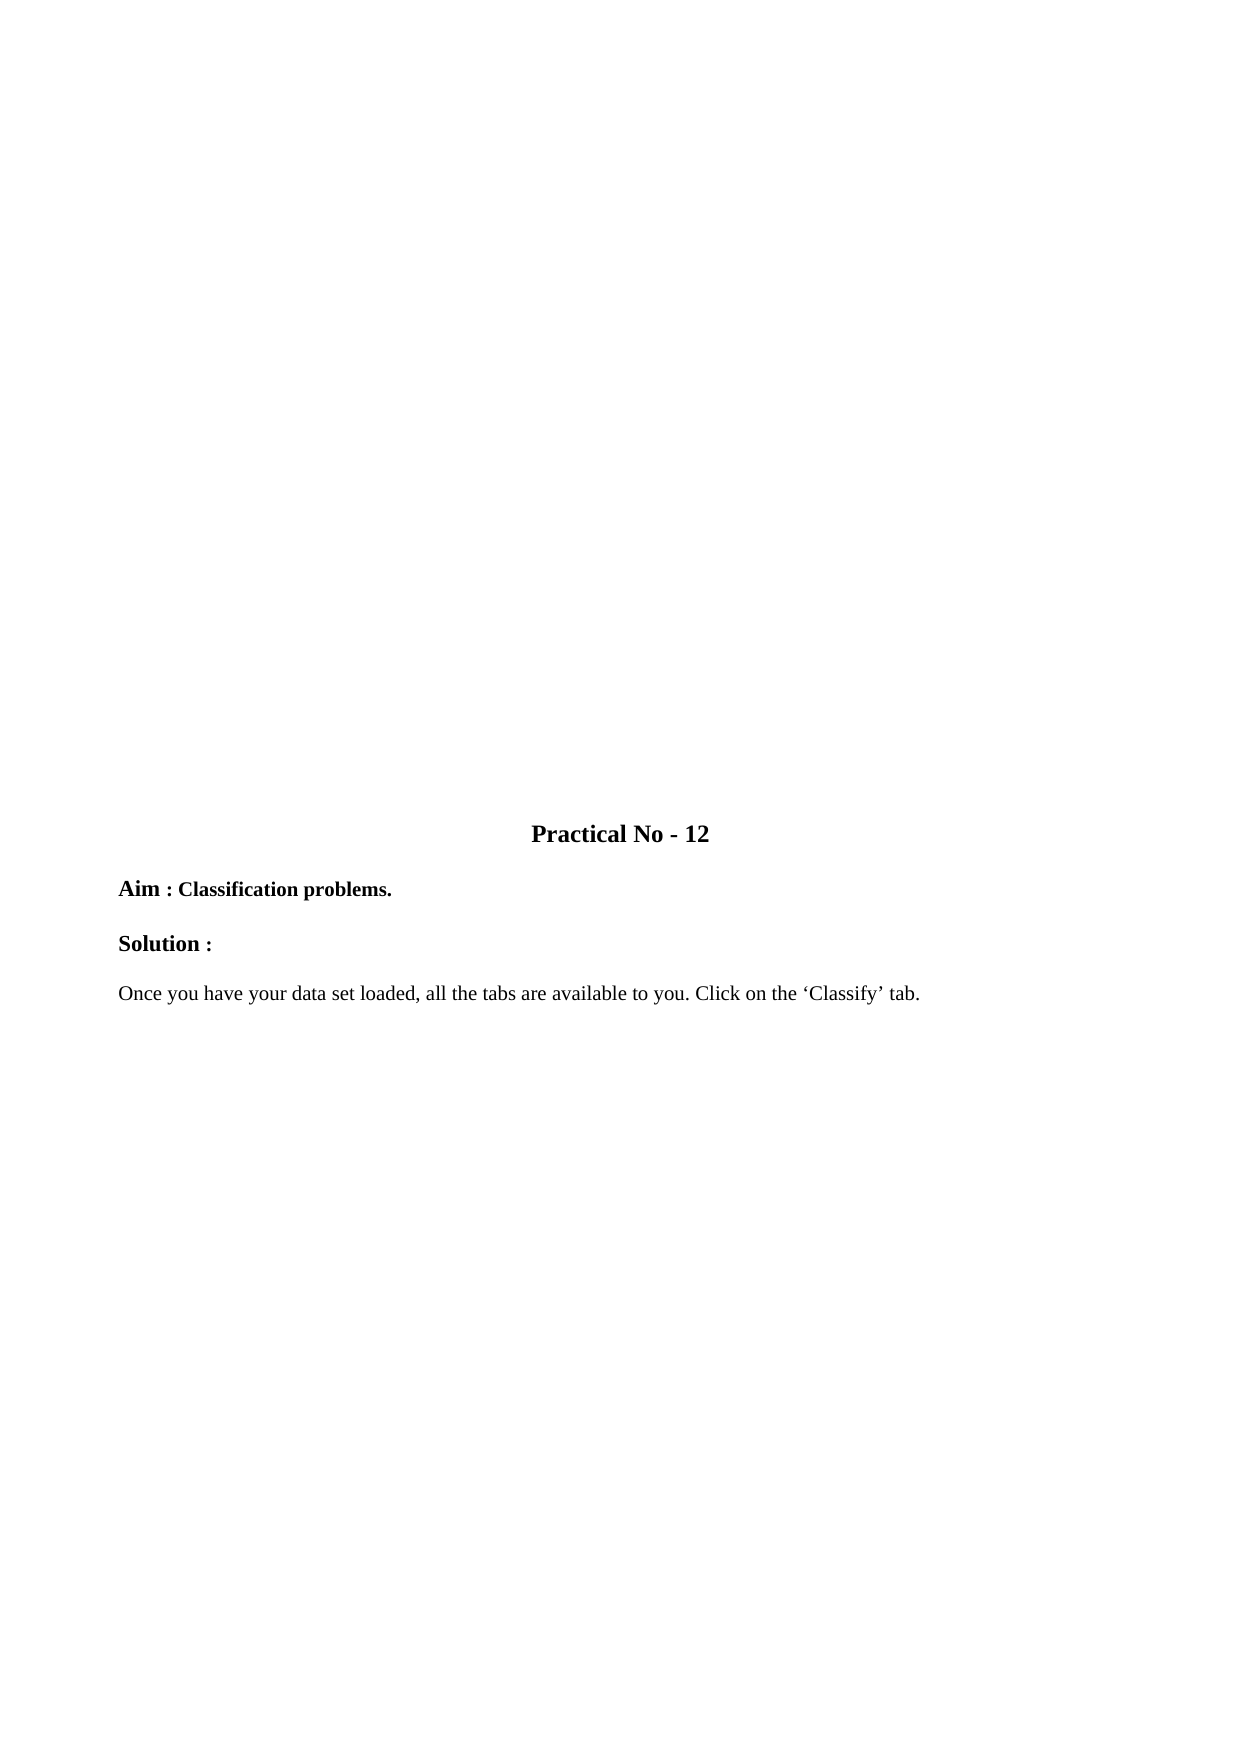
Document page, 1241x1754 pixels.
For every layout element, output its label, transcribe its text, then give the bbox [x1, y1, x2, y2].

text Aim : Classification problems. [118, 875, 1122, 902]
text Solution : [118, 930, 1122, 956]
text Practical No - 12 [118, 819, 1122, 847]
text Once you have your data set loaded, all the tabs are available to you. Click on the ‘Classify’ tab. [118, 981, 1122, 1005]
